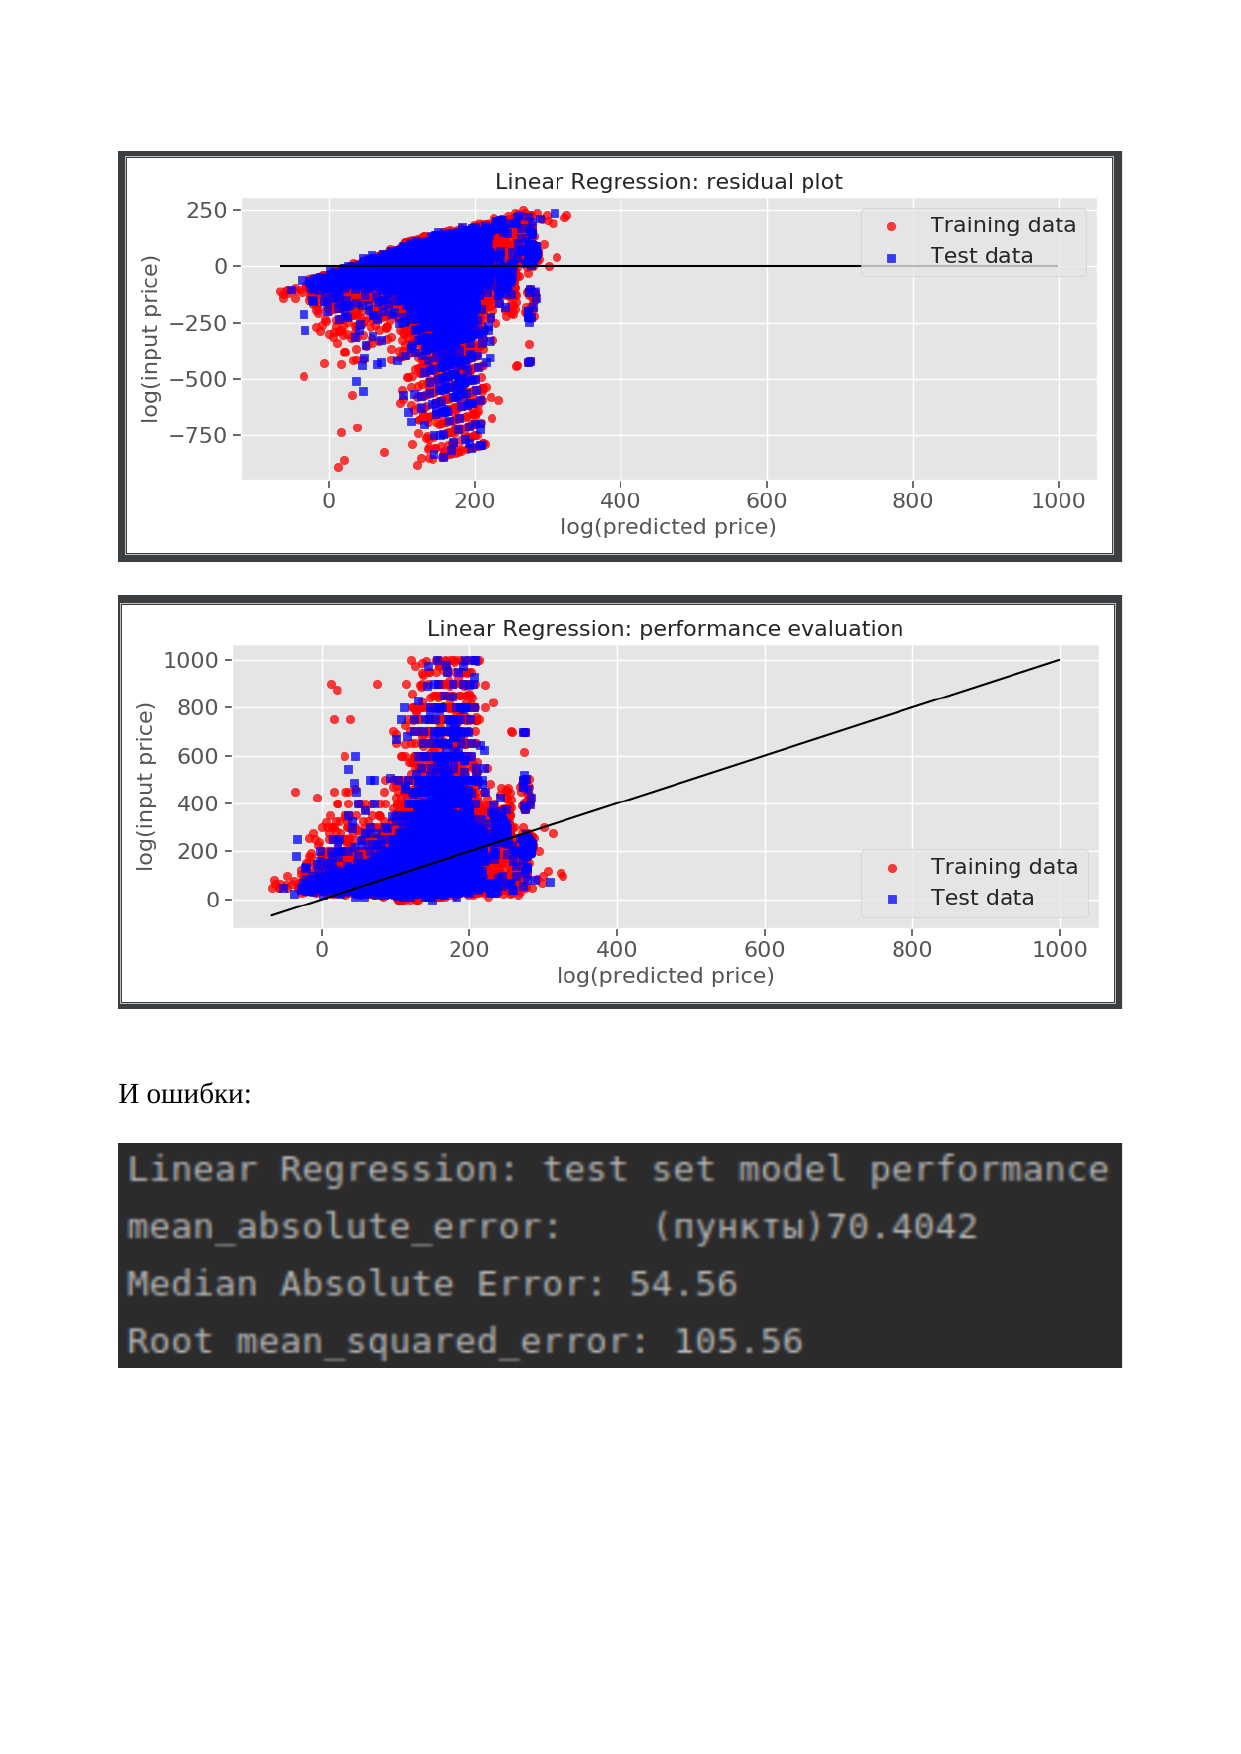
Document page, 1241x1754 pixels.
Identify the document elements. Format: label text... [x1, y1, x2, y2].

picture [118, 1143, 1123, 1368]
picture [118, 595, 1123, 1009]
text И ошибки: [118, 1076, 1122, 1110]
picture [118, 151, 1123, 562]
